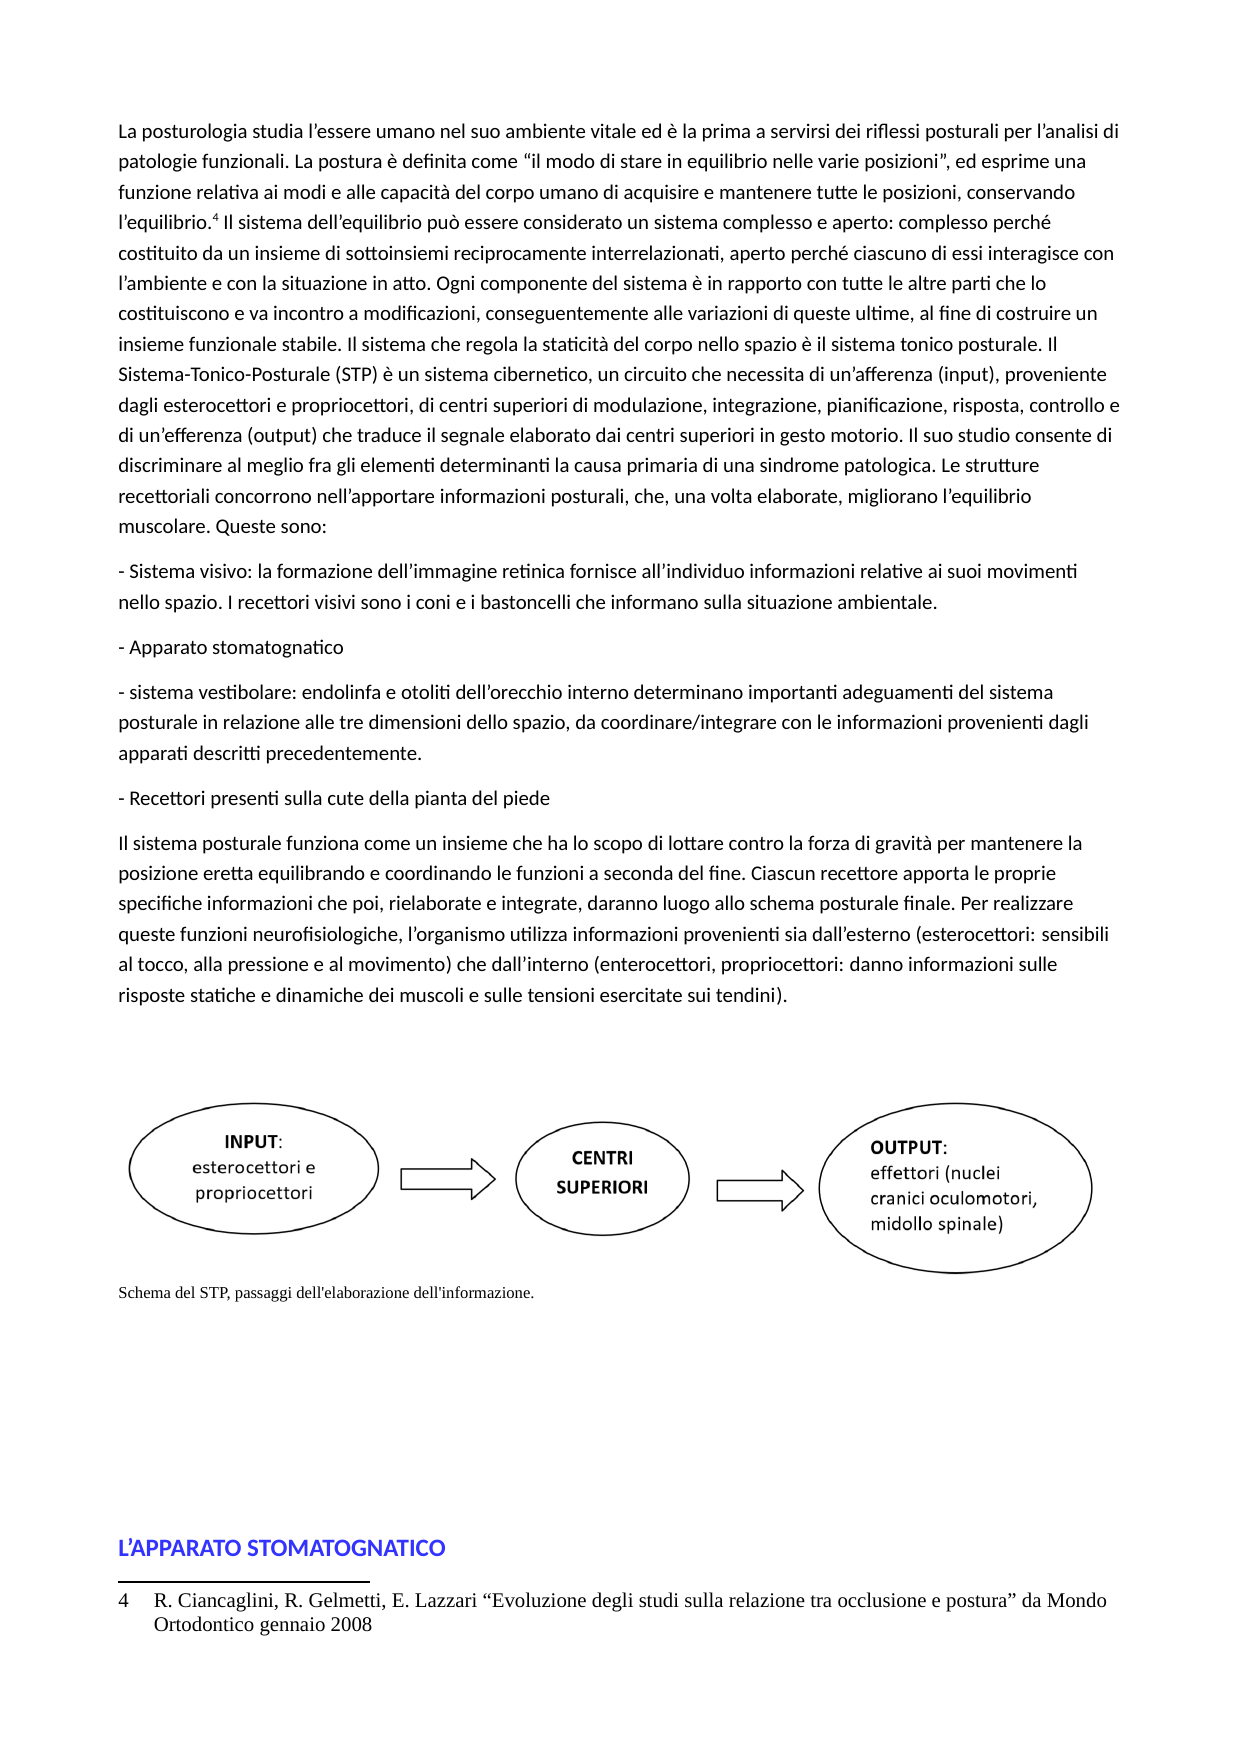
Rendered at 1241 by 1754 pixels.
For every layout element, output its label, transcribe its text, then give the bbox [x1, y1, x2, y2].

text - Apparato stomatognatico [118, 634, 1122, 659]
text R. Ciancaglini, R. Gelmetti, E. Lazzari “Evoluzione degli studi sulla relazione tra occlusione e postura” da Mondo Ortodontico gennaio 2008 [118, 1588, 1122, 1636]
text Schema del STP, passaggi dell'elaborazione dell'informazione. [118, 1284, 1122, 1302]
text - Sistema visivo: la formazione dell’immagine retinica fornisce all’individuo informazioni relative ai suoi movimenti nello spazio. I recettori visivi sono i coni e i bastoncelli che informano sulla situazione ambientale. [118, 558, 1122, 614]
text - Recettori presenti sulla cute della pianta del piede [118, 785, 1122, 810]
text La posturologia studia l’essere umano nel suo ambiente vitale ed è la prima a servirsi dei riflessi posturali per l’analisi di patologie funzionali. La postura è definita come “il modo di stare in equilibrio nelle varie posizioni”, ed esprime una funzione relativa ai modi e alle capacità del corpo umano di acquisire e mantenere tutte le posizioni, conservando l’equilibrio. Il sistema dell’equilibrio può essere considerato un sistema complesso e aperto: complesso perché costituito da un insieme di sottoinsiemi reciprocamente interrelazionati, aperto perché ciascuno di essi interagisce con l’ambiente e con la situazione in atto. Ogni componente del sistema è in rapporto con tutte le altre parti che lo costituiscono e va incontro a modificazioni, conseguentemente alle variazioni di queste ultime, al fine di costruire un insieme funzionale stabile. Il sistema che regola la staticità del corpo nello spazio è il sistema tonico posturale. Il Sistema-Tonico-Posturale (STP) è un sistema cibernetico, un circuito che necessita di un’afferenza (input), proveniente dagli esterocettori e propriocettori, di centri superiori di modulazione, integrazione, pianificazione, risposta, controllo e di un’efferenza (output) che traduce il segnale elaborato dai centri superiori in gesto motorio. Il suo studio consente di discriminare al meglio fra gli elementi determinanti la causa primaria di una sindrome patologica. Le strutture recettoriali concorrono nell’apportare informazioni posturali, che, una volta elaborate, migliorano l’equilibrio muscolare. Queste sono: [118, 118, 1122, 539]
text - sistema vestibolare: endolinfa e otoliti dell’orecchio interno determinano importanti adeguamenti del sistema posturale in relazione alle tre dimensioni dello spazio, da coordinare/integrare con le informazioni provenienti dagli apparati descritti precedentemente. [118, 679, 1122, 765]
text Il sistema posturale funziona come un insieme che ha lo scopo di lottare contro la forza di gravità per mantenere la posizione eretta equilibrando e coordinando le funzioni a seconda del fine. Ciascun recettore apporta le proprie specifiche informazioni che poi, rielaborate e integrate, daranno luogo allo schema posturale finale. Per realizzare queste funzioni neurofisiologiche, l’organismo utilizza informazioni provenienti sia dall’esterno (esterocettori: sensibili al tocco, alla pressione e al movimento) che dall’interno (enterocettori, propriocettori: danno informazioni sulle risposte statiche e dinamiche dei muscoli e sulle tensioni esercitate sui tendini). [118, 830, 1122, 1007]
text L’APPARATO STOMATOGNATICO [118, 1532, 1122, 1563]
picture [118, 1087, 1123, 1284]
